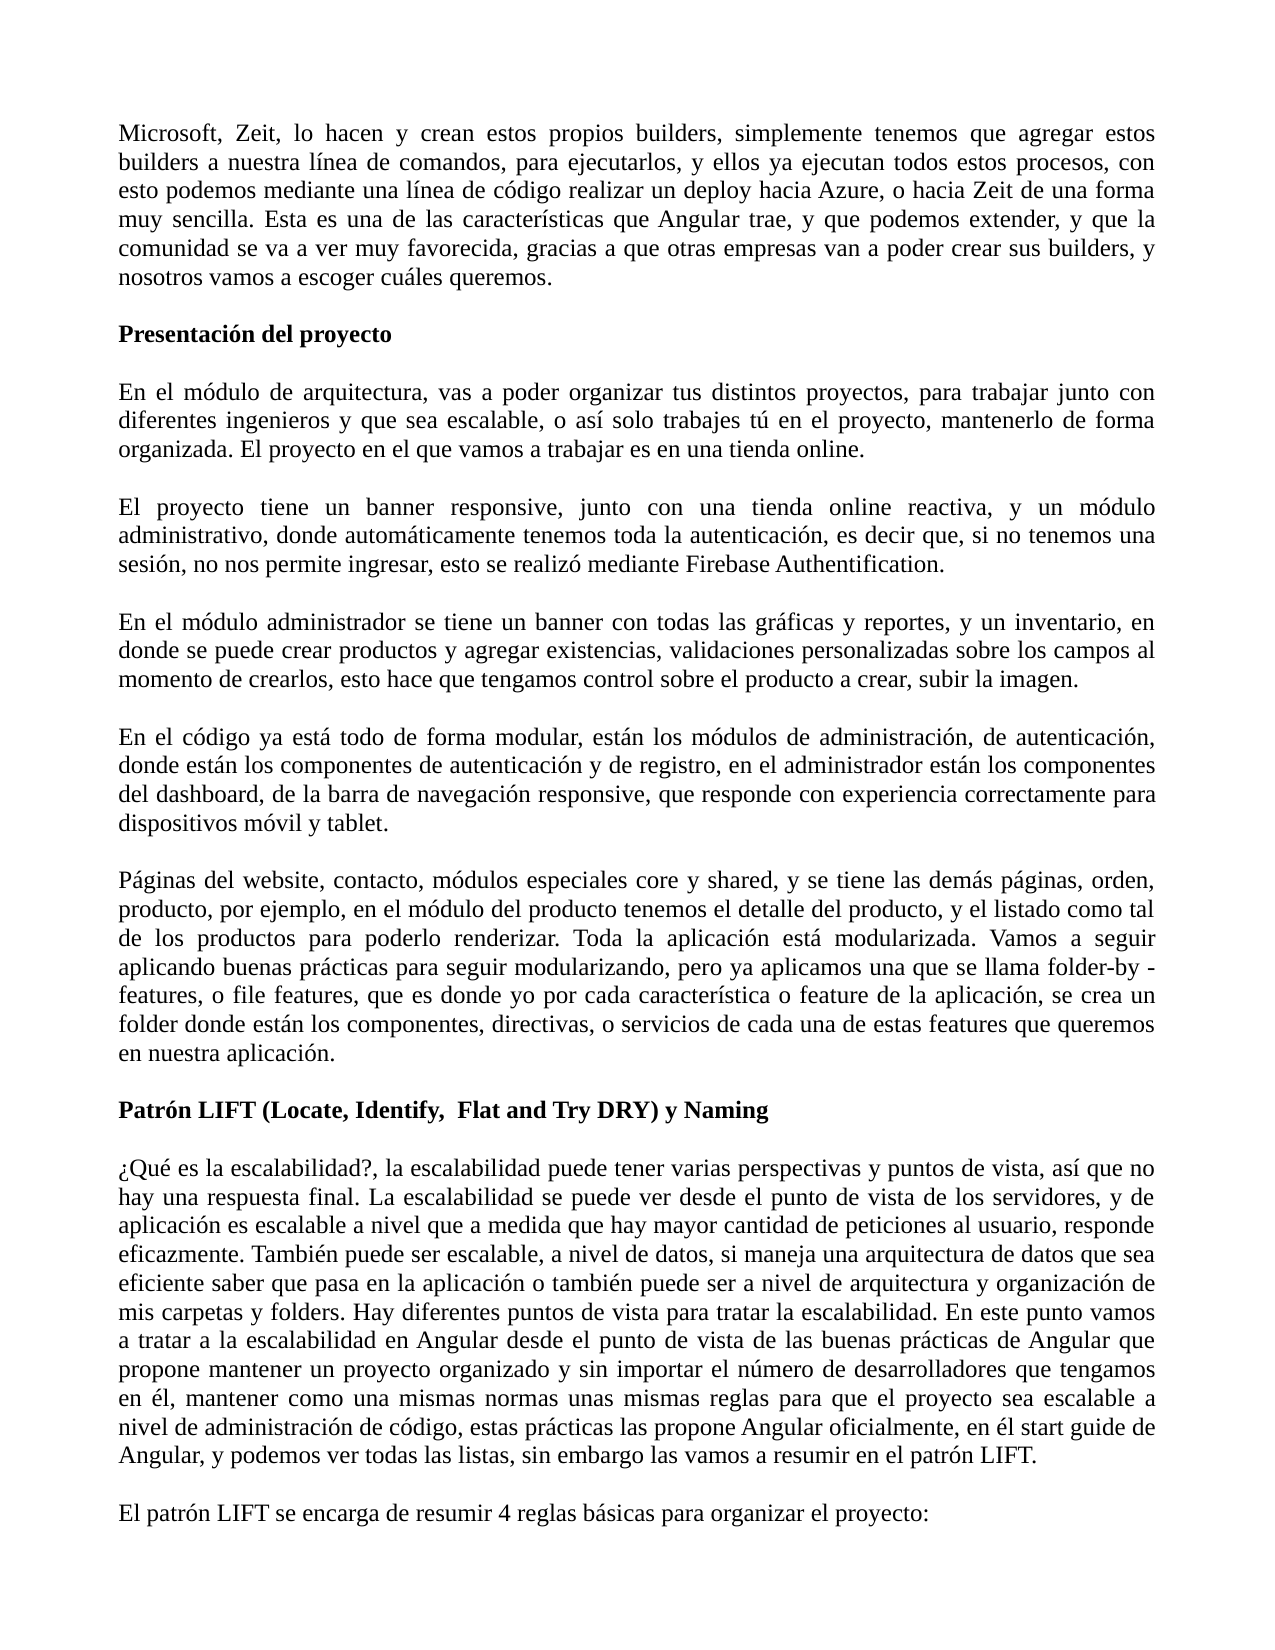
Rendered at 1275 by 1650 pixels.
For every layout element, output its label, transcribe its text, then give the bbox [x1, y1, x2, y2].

text Presentación del proyecto [118, 319, 1157, 348]
text Microsoft, Zeit, lo hacen y crean estos propios builders, simplemente tenemos que agregar estos builders a nuestra línea de comandos, para ejecutarlos, y ellos ya ejecutan todos estos procesos, con esto podemos mediante una línea de código realizar un deploy hacia Azure, o hacia Zeit de una forma muy sencilla. Esta es una de las características que Angular trae, y que podemos extender, y que la comunidad se va a ver muy favorecida, gracias a que otras empresas van a poder crear sus builders, y nosotros vamos a escoger cuáles queremos. [118, 118, 1157, 291]
text El proyecto tiene un banner responsive, junto con una tienda online reactiva, y un módulo administrativo, donde automáticamente tenemos toda la autenticación, es decir que, si no tenemos una sesión, no nos permite ingresar, esto se realizó mediante Firebase Authentification. [118, 492, 1157, 578]
text En el código ya está todo de forma modular, están los módulos de administración, de autenticación, donde están los componentes de autenticación y de registro, en el administrador están los componentes del dashboard, de la barra de navegación responsive, que responde con experiencia correctamente para dispositivos móvil y tablet. [118, 722, 1157, 837]
text En el módulo administrador se tiene un banner con todas las gráficas y reportes, y un inventario, en donde se puede crear productos y agregar existencias, validaciones personalizadas sobre los campos al momento de crearlos, esto hace que tengamos control sobre el producto a crear, subir la imagen. [118, 607, 1157, 693]
text En el módulo de arquitectura, vas a poder organizar tus distintos proyectos, para trabajar junto con diferentes ingenieros y que sea escalable, o así solo trabajes tú en el proyecto, mantenerlo de forma organizada. El proyecto en el que vamos a trabajar es en una tienda online. [118, 377, 1157, 463]
text El patrón LIFT se encarga de resumir 4 reglas básicas para organizar el proyecto: [118, 1498, 1157, 1527]
text Páginas del website, contacto, módulos especiales core y shared, y se tiene las demás páginas, orden, producto, por ejemplo, en el módulo del producto tenemos el detalle del producto, y el listado como tal de los productos para poderlo renderizar. Toda la aplicación está modularizada. Vamos a seguir aplicando buenas prácticas para seguir modularizando, pero ya aplicamos una que se llama folder-by -features, o file features, que es donde yo por cada característica o feature de la aplicación, se crea un folder donde están los componentes, directivas, o servicios de cada una de estas features que queremos en nuestra aplicación. [118, 866, 1157, 1067]
text Patrón LIFT (Locate, Identify, Flat and Try DRY) y Naming [118, 1096, 1157, 1124]
text ¿Qué es la escalabilidad?, la escalabilidad puede tener varias perspectivas y puntos de vista, así que no hay una respuesta final. La escalabilidad se puede ver desde el punto de vista de los servidores, y de aplicación es escalable a nivel que a medida que hay mayor cantidad de peticiones al usuario, responde eficazmente. También puede ser escalable, a nivel de datos, si maneja una arquitectura de datos que sea eficiente saber que pasa en la aplicación o también puede ser a nivel de arquitectura y organización de mis carpetas y folders. Hay diferentes puntos de vista para tratar la escalabilidad. En este punto vamos a tratar a la escalabilidad en Angular desde el punto de vista de las buenas prácticas de Angular que propone mantener un proyecto organizado y sin importar el número de desarrolladores que tengamos en él, mantener como una mismas normas unas mismas reglas para que el proyecto sea escalable a nivel de administración de código, estas prácticas las propone Angular oficialmente, en él start guide de Angular, y podemos ver todas las listas, sin embargo las vamos a resumir en el patrón LIFT. [118, 1153, 1157, 1469]
